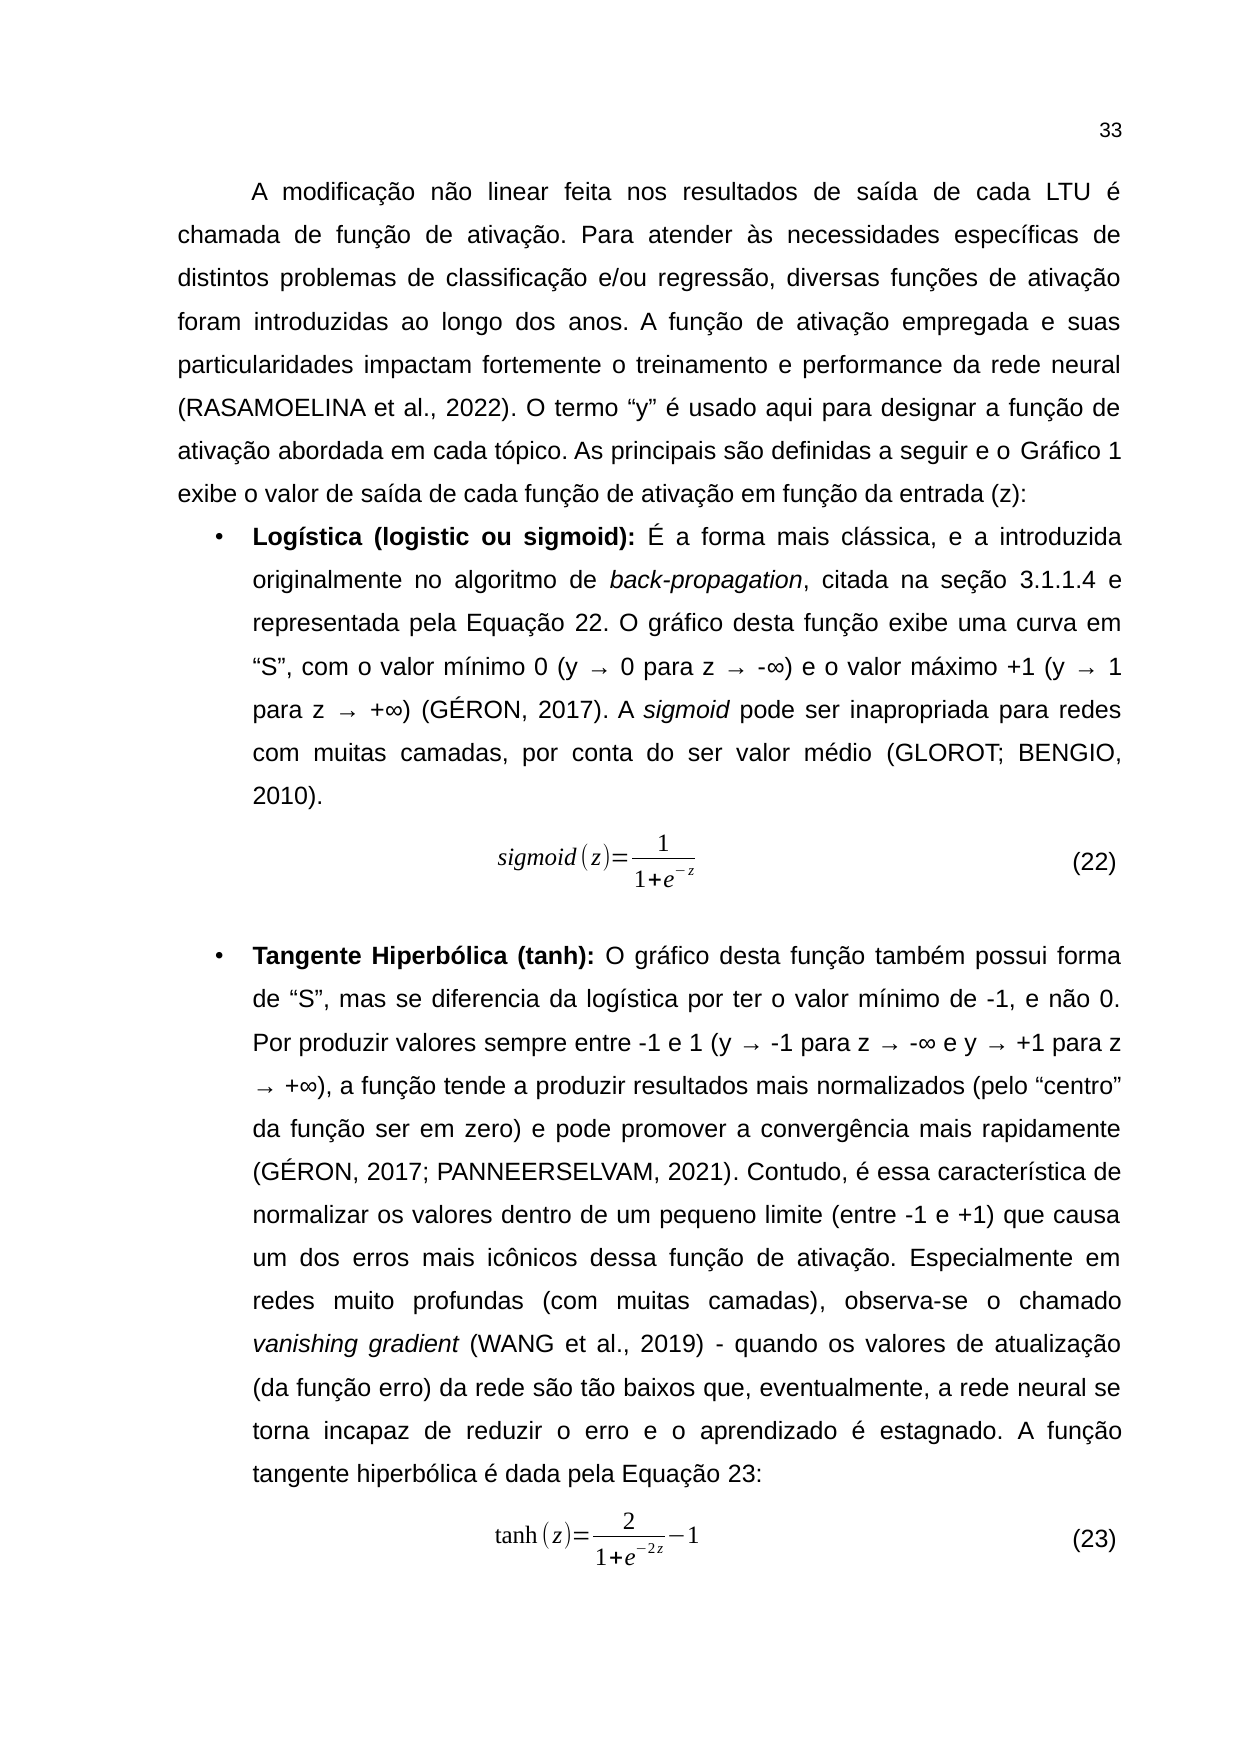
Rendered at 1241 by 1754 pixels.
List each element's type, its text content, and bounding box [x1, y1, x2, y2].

table_header [177, 1502, 1017, 1576]
text A modificação não linear feita nos resultados de saída de cada LTU é chamada de função de ativação. Para atender às necessidades específicas de distintos problemas de classificação e/ou regressão, diversas funções de ativação foram introduzidas ao longo dos anos. A função de ativação empregada e suas particularidades impactam fortemente o treinamento e performance da rede neural (RASAMOELINA et al., 2022). O termo “y” é usado aqui para designar a função de ativação abordada em cada tópico. As principais são definidas a seguir e o Gráfico 1 exibe o valor de saída de cada função de ativação em função da entrada (z): [177, 177, 1122, 508]
table_header (22) [1017, 824, 1122, 898]
table_header [177, 824, 1017, 898]
table_header (23) [1017, 1502, 1122, 1576]
list Logística (logistic ou sigmoid): É a forma mais clássica, e a introduzida originalmente no algoritmo de back-propagation, citada na seção 3.1.1.4 e representada pela Equação 22. O gráfico desta função exibe uma curva em “S”, com o valor mínimo 0 (y → 0 para z → -∞) e o valor máximo +1 (y → 1 para z → +∞) (GÉRON, 2017). A sigmoid pode ser inapropriada para redes com muitas camadas, por conta do ser valor médio (GLOROT; BENGIO, 2010). [215, 522, 1122, 810]
list Tangente Hiperbólica (tanh): O gráfico desta função também possui forma de “S”, mas se diferencia da logística por ter o valor mínimo de -1, e não 0. Por produzir valores sempre entre -1 e 1 (y → -1 para z → -∞ e y → +1 para z → +∞), a função tende a produzir resultados mais normalizados (pelo “centro” da função ser em zero) e pode promover a convergência mais rapidamente (GÉRON, 2017; PANNEERSELVAM, 2021). Contudo, é essa característica de normalizar os valores dentro de um pequeno limite (entre -1 e +1) que causa um dos erros mais icônicos dessa função de ativação. Especialmente em redes muito profundas (com muitas camadas), observa-se o chamado vanishing gradient (WANG et al., 2019) - quando os valores de atualização (da função erro) da rede são tão baixos que, eventualmente, a rede neural se torna incapaz de reduzir o erro e o aprendizado é estagnado. A função tangente hiperbólica é dada pela Equação 23: [215, 941, 1122, 1487]
